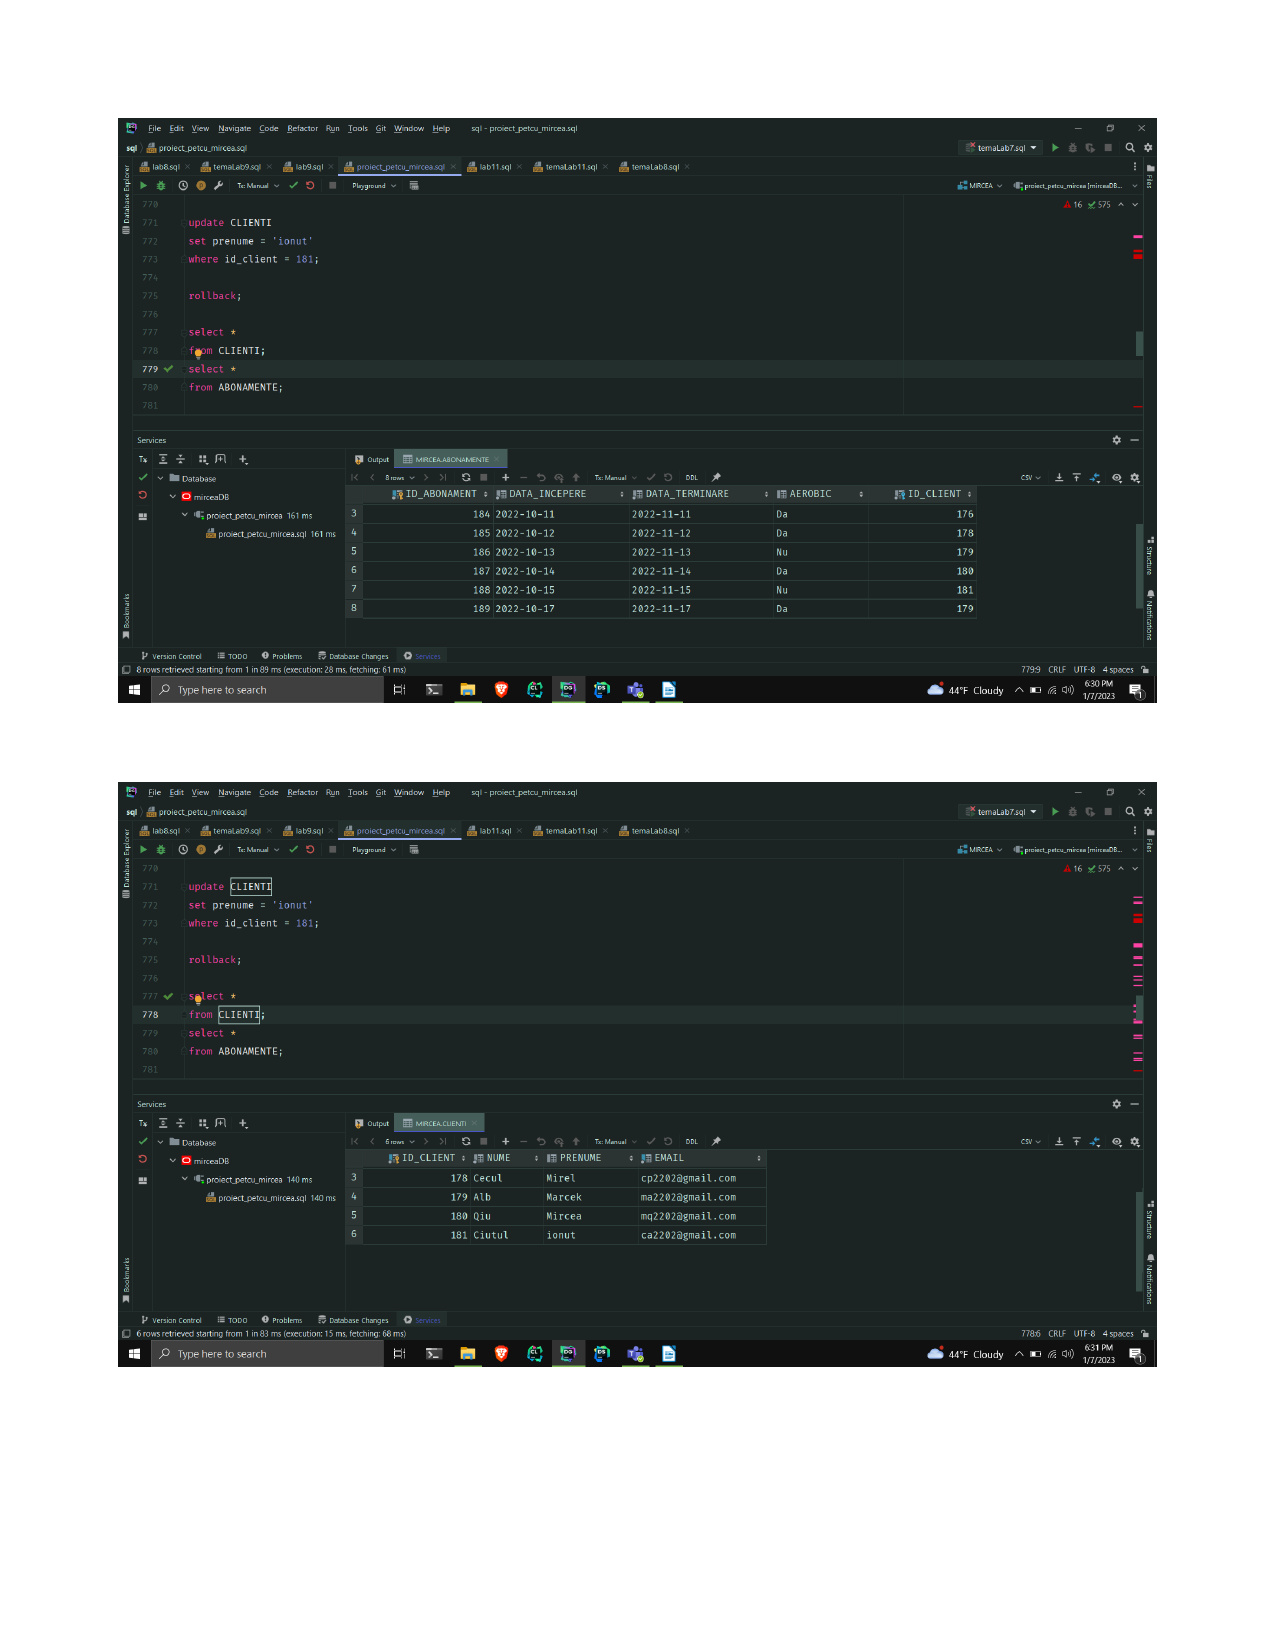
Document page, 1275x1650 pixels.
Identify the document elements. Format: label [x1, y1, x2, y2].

picture [118, 118, 1157, 703]
picture [118, 782, 1157, 1367]
